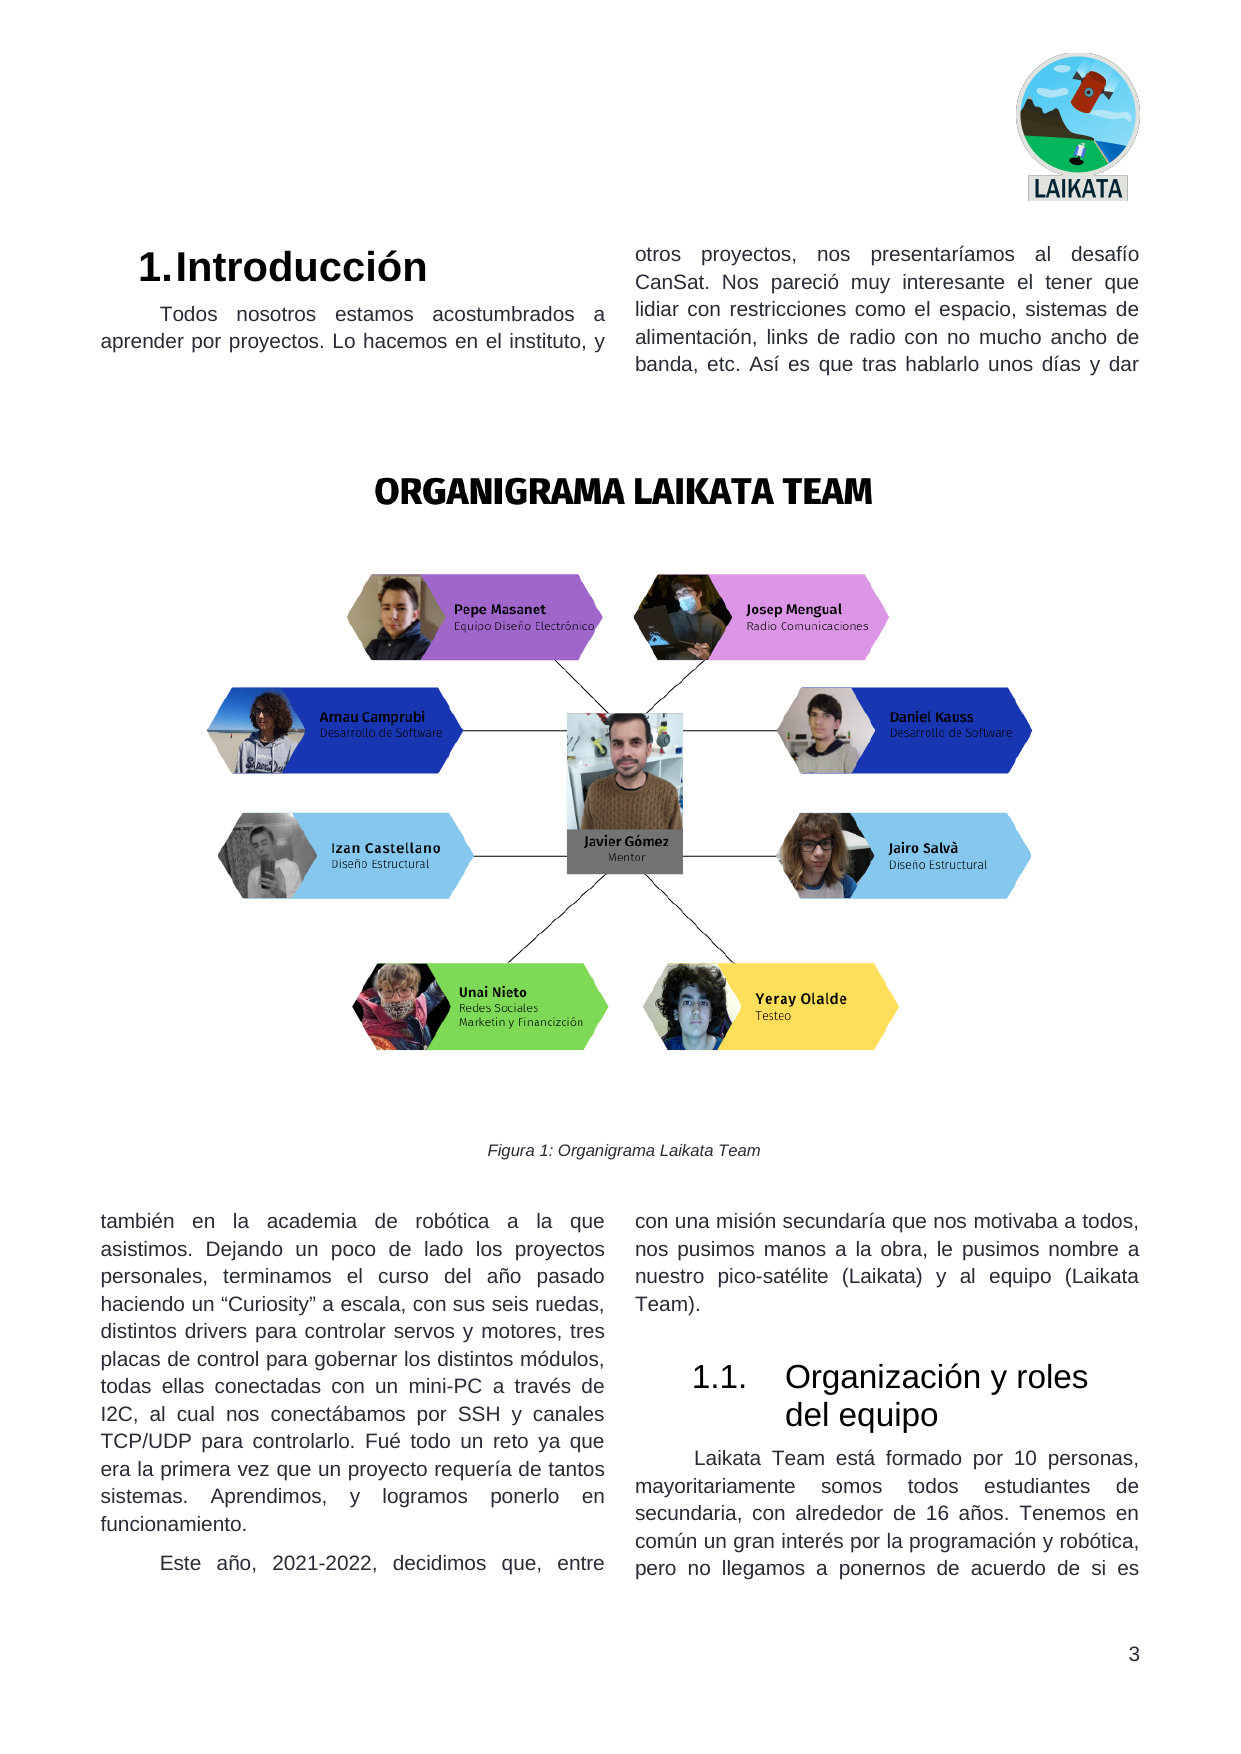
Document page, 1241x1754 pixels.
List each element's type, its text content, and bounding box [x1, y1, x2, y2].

text Figura 1: Organigrama Laikata Team [109, 408, 1139, 1160]
subtitle Introducción [138, 242, 605, 290]
text Este año, 2021-2022, decidimos que, entre otros proyectos, nos presentaríamos al desafío CanSat. Nos pareció muy interesante el tener que lidiar con restricciones como el espacio, sistemas de alimentación, links de radio con no mucho ancho de banda, etc. Así es que tras hablarlo unos días y dar con una misión secundaría que nos motivaba a todos, nos pusimos manos a la obra, le pusimos nombre a nuestro pico-satélite (Laikata) y al equipo (Laikata Team). [635, 242, 1140, 1316]
text Laikata Team está formado por 10 personas, mayoritariamente somos todos estudiantes de secundaria, con alrededor de 16 años. Tenemos en común un gran interés por la programación y robótica, pero no llegamos a ponernos de acuerdo de si es [635, 1446, 1140, 1580]
picture [145, 421, 1103, 1139]
text Este año, 2021-2022, decidimos que, entre otros proyectos, nos presentaríamos al desafío CanSat. Nos pareció muy interesante el tener que lidiar con restricciones como el espacio, sistemas de alimentación, links de radio con no mucho ancho de banda, etc. Así es que tras hablarlo unos días y dar con una misión secundaría que nos motivaba a todos, nos pusimos manos a la obra, le pusimos nombre a nuestro pico-satélite (Laikata) y al equipo (Laikata Team). [100, 1551, 605, 1575]
subtitle Organización y roles del equipo [747, 1357, 1140, 1434]
picture [1016, 53, 1140, 201]
text Todos nosotros estamos acostumbrados a aprender por proyectos. Lo hacemos en el instituto, y también en la academia de robótica a la que asistimos. Dejando un poco de lado los proyectos personales, terminamos el curso del año pasado haciendo un “Curiosity” a escala, con sus seis ruedas, distintos drivers para controlar servos y motores, tres placas de control para gobernar los distintos módulos, todas ellas conectadas con un mini-PC a través de I2C, al cual nos conectábamos por SSH y canales TCP/UDP para controlarlo. Fué todo un reto ya que era la primera vez que un proyecto requería de tantos sistemas. Aprendimos, y logramos ponerlo en funcionamiento. [100, 302, 1139, 1536]
